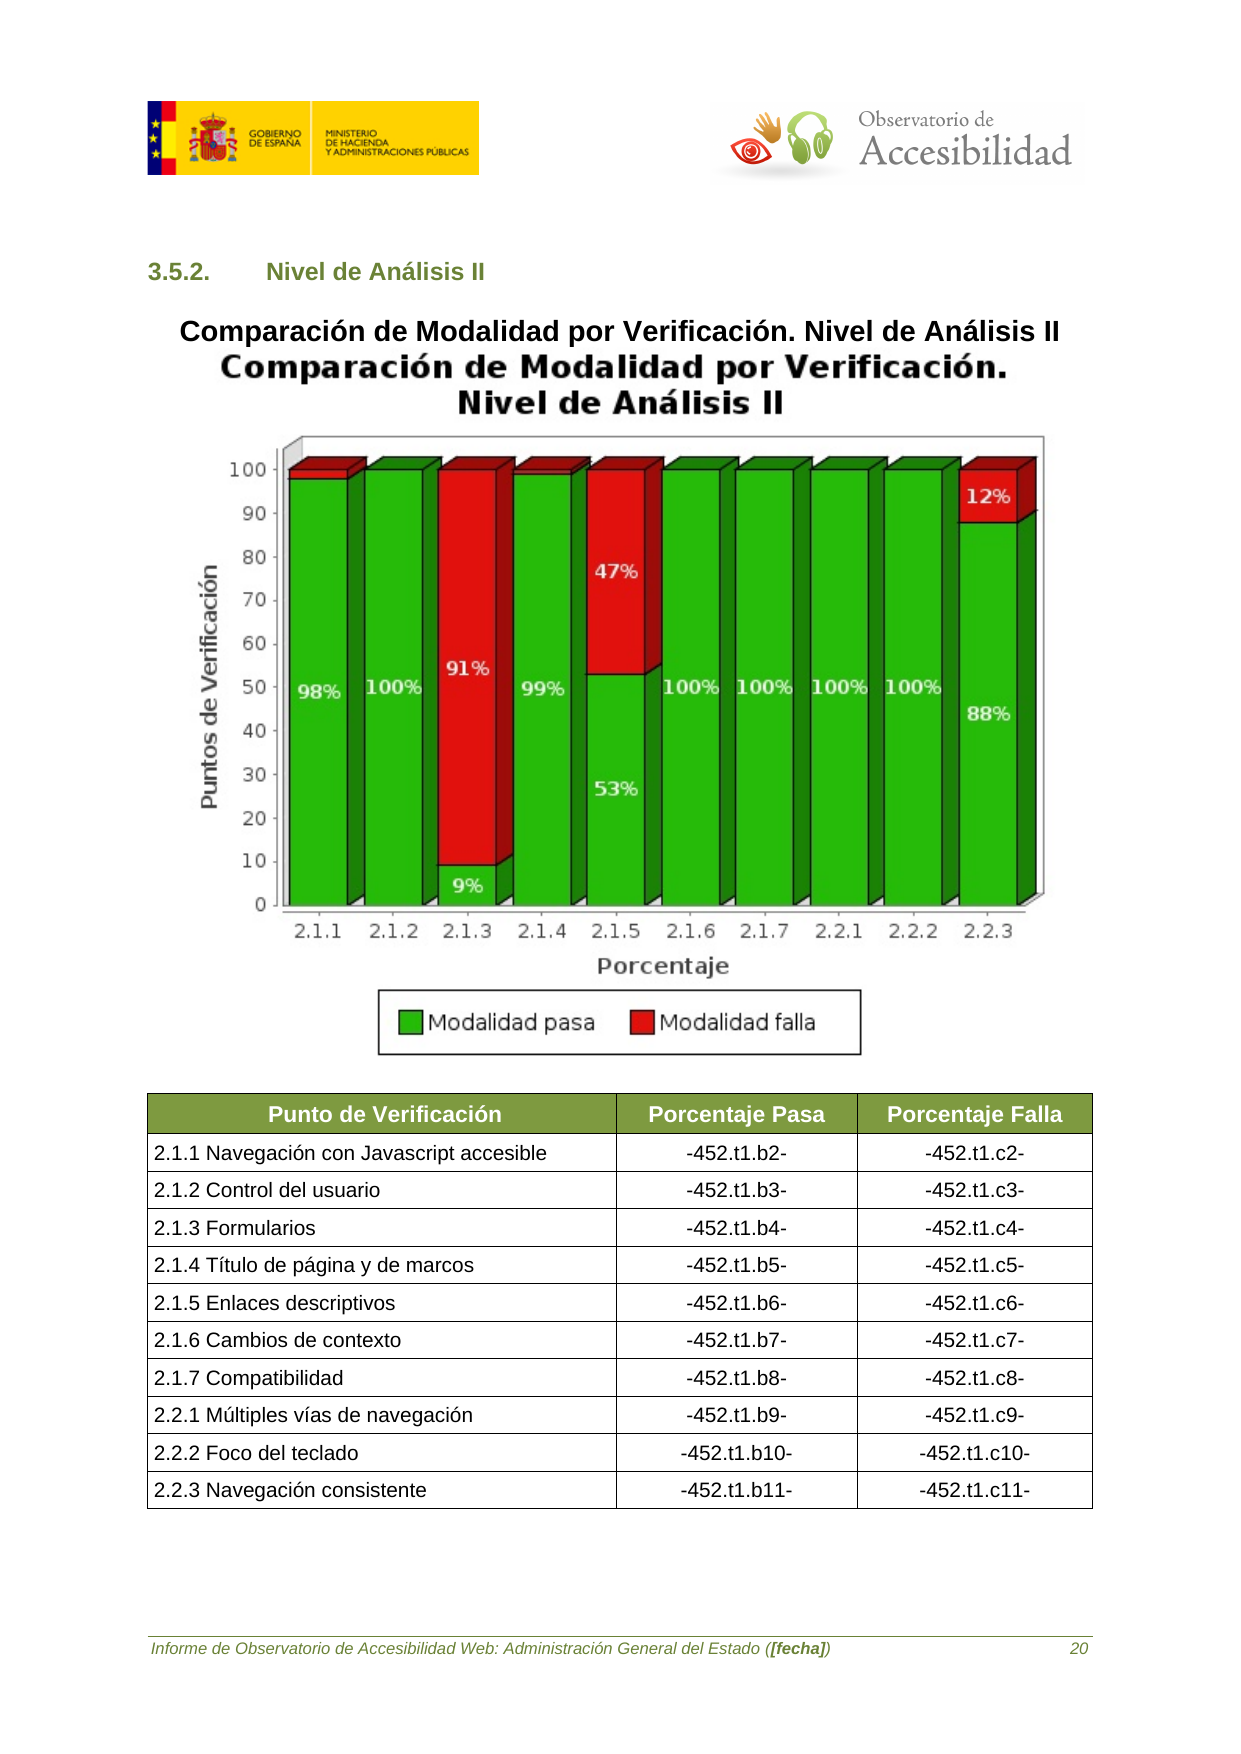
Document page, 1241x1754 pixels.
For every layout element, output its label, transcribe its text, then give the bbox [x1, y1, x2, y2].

table_cell -452.t1.c7- [858, 1322, 1092, 1358]
table_cell 2.2.1 Múltiples vías de navegación [148, 1397, 616, 1433]
table_cell -452.t1.b7- [617, 1322, 857, 1358]
table_cell -452.t1.b4- [617, 1209, 857, 1246]
table_cell -452.t1.c3- [858, 1172, 1092, 1208]
table_cell -452.t1.b11- [617, 1472, 857, 1508]
table_cell 2.1.4 Título de página y de marcos [148, 1247, 616, 1283]
table_header Porcentaje Pasa [617, 1094, 857, 1133]
table_cell -452.t1.b8- [617, 1359, 857, 1396]
table_cell -452.t1.b5- [617, 1247, 857, 1283]
table_cell -452.t1.c11- [858, 1472, 1092, 1508]
table_cell -452.t1.c8- [858, 1359, 1092, 1396]
table_cell -452.t1.b10- [617, 1434, 857, 1471]
table_header Punto de Verificación [148, 1094, 616, 1133]
table_cell -452.t1.c9- [858, 1397, 1092, 1433]
table_cell 2.1.1 Navegación con Javascript accesible [148, 1134, 616, 1171]
table_cell 2.1.6 Cambios de contexto [148, 1322, 616, 1358]
subtitle Nivel de Análisis II [148, 257, 1092, 286]
table_cell 2.2.3 Navegación consistente [148, 1472, 616, 1508]
table_cell 2.1.7 Compatibilidad [148, 1359, 616, 1396]
table_cell -452.t1.b3- [617, 1172, 857, 1208]
text Comparación de Modalidad por Verificación. Nivel de Análisis II [148, 314, 1092, 347]
table_cell -452.t1.b6- [617, 1284, 857, 1321]
table_cell 2.1.2 Control del usuario [148, 1172, 616, 1208]
table_cell -452.t1.c5- [858, 1247, 1092, 1283]
table_cell -452.t1.b2- [617, 1134, 857, 1171]
picture [178, 347, 1062, 1057]
table_cell -452.t1.c6- [858, 1284, 1092, 1321]
table_cell -452.t1.b9- [617, 1397, 857, 1433]
picture [147, 101, 479, 175]
table_cell 2.1.5 Enlaces descriptivos [148, 1284, 616, 1321]
table_cell -452.t1.c10- [858, 1434, 1092, 1471]
picture [710, 102, 1086, 185]
table_cell -452.t1.c2- [858, 1134, 1092, 1171]
table_cell 2.2.2 Foco del teclado [148, 1434, 616, 1471]
table_header Porcentaje Falla [858, 1094, 1092, 1133]
table_cell 2.1.3 Formularios [148, 1209, 616, 1246]
table_cell -452.t1.c4- [858, 1209, 1092, 1246]
